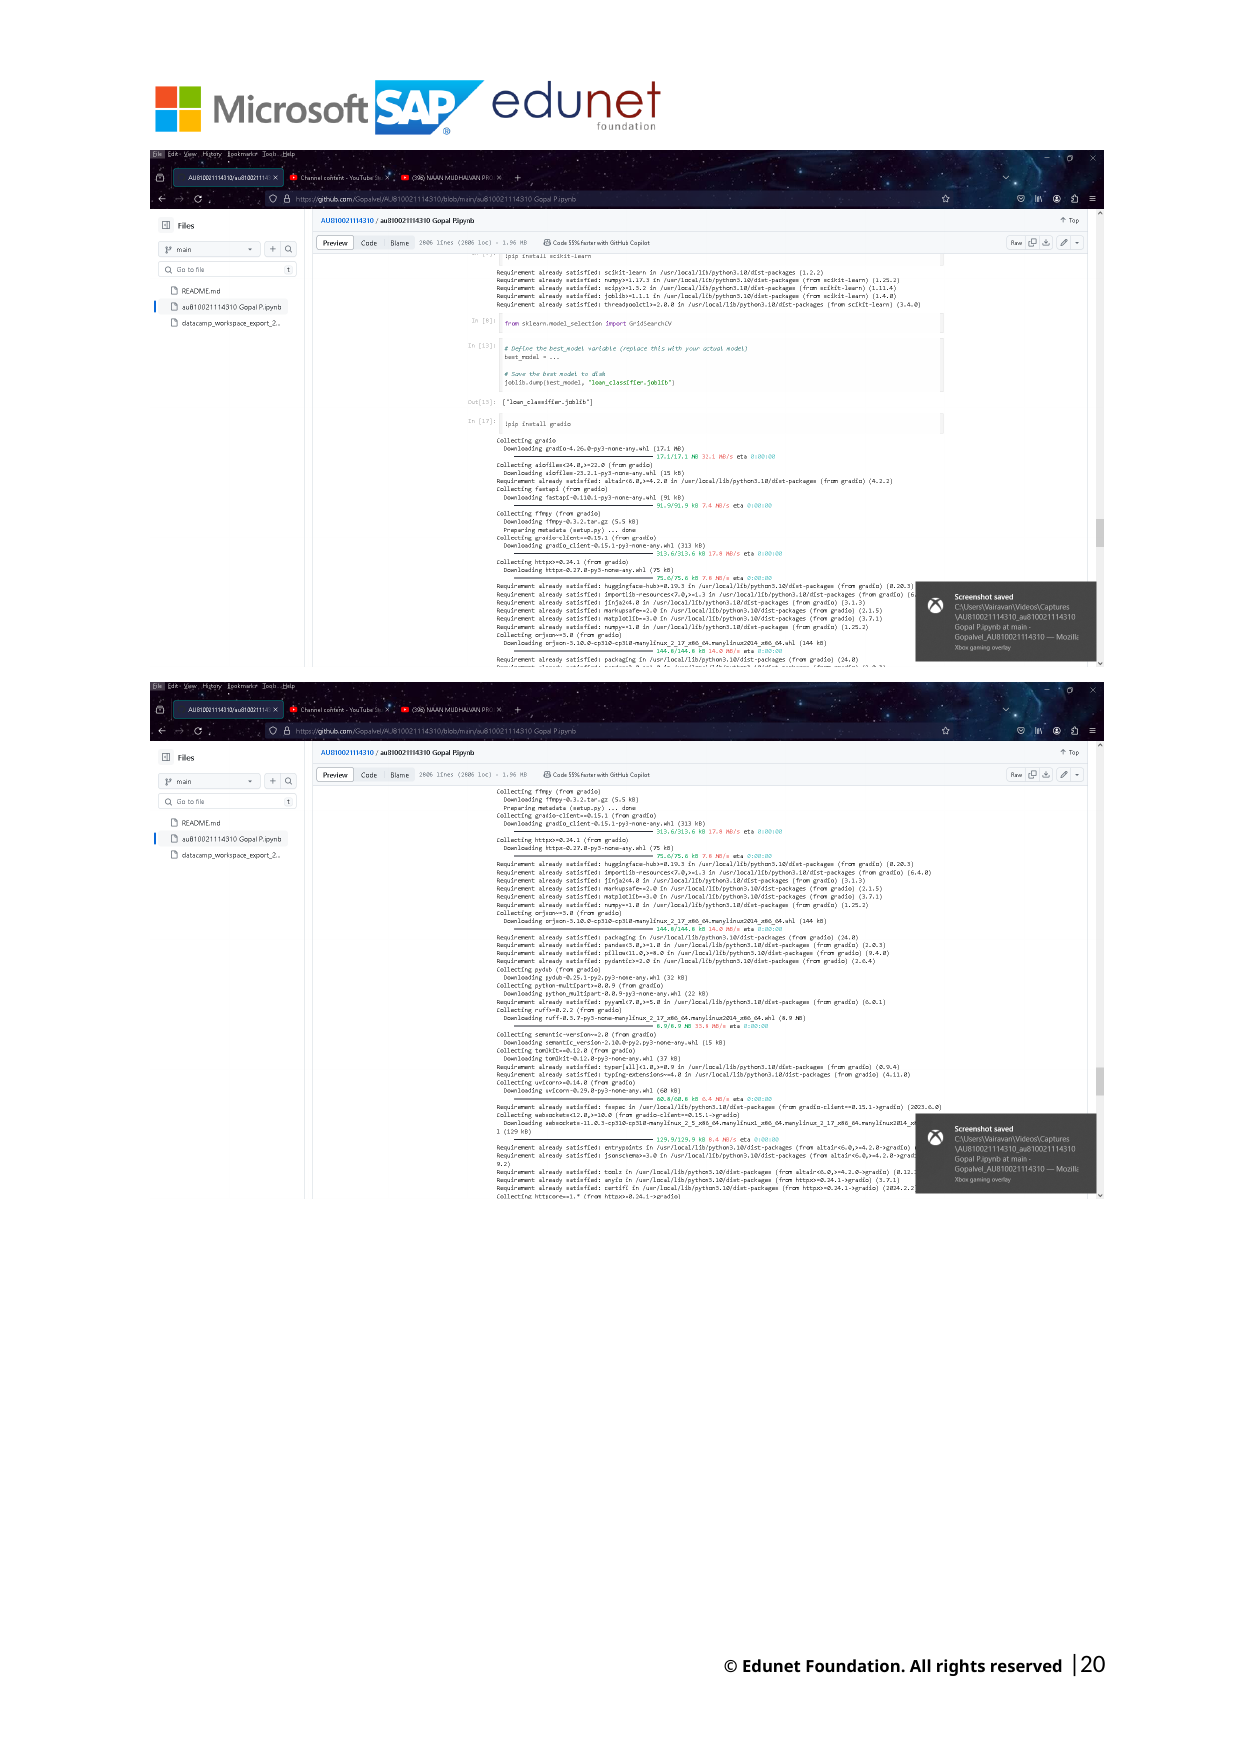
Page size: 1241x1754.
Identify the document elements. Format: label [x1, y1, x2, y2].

picture [150, 682, 1104, 1199]
picture [150, 150, 1104, 667]
picture [150, 75, 668, 136]
